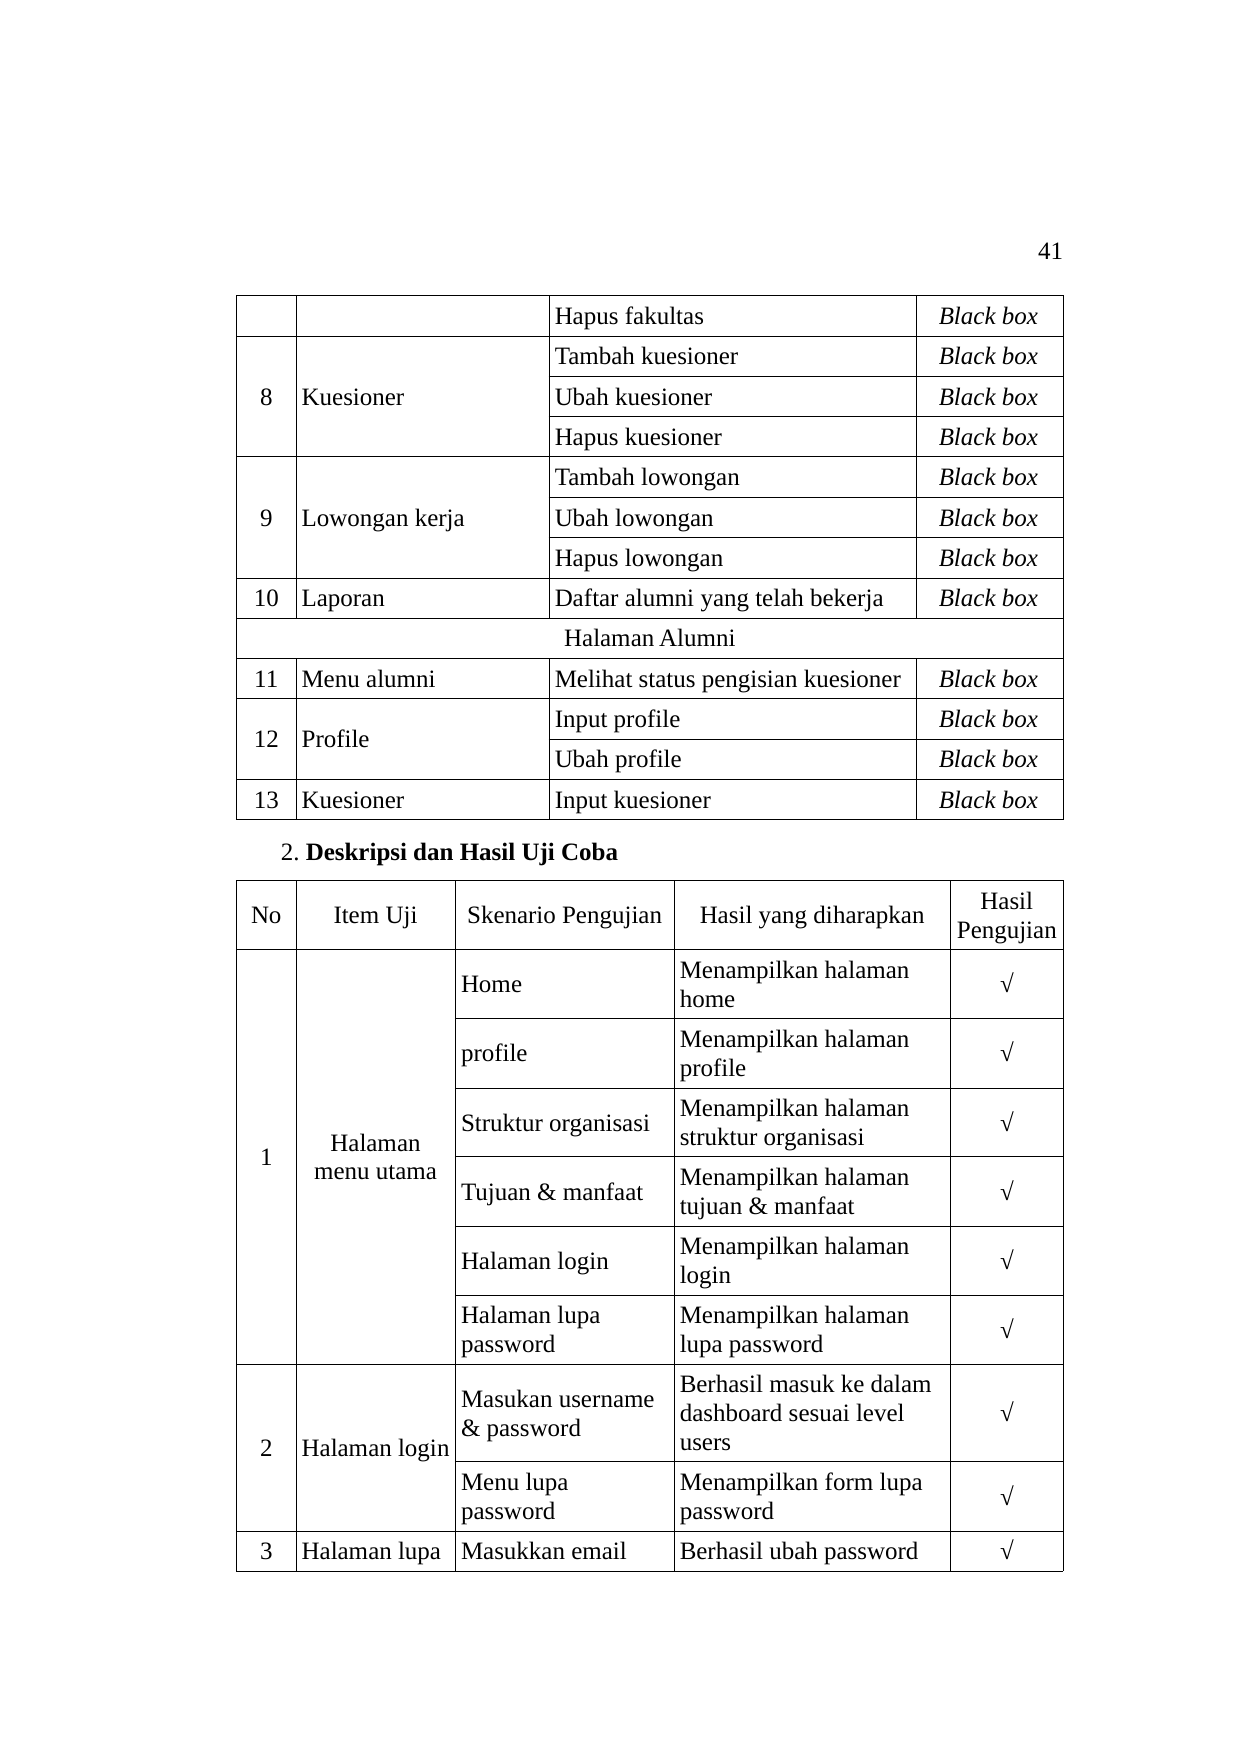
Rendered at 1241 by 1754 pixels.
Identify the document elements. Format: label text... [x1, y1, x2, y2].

table_cell Masukan username & password [456, 1365, 674, 1461]
table_cell 13 [237, 780, 296, 819]
table_cell 11 [237, 659, 296, 698]
table_cell 1 [237, 950, 296, 1364]
table_cell 8 [237, 337, 296, 456]
table_cell Menampilkan form lupa password [675, 1462, 950, 1531]
table_cell Ubah lowongan [550, 498, 916, 537]
table_cell Black box [917, 337, 1063, 376]
table_header Item Uji [297, 881, 455, 949]
table_cell Ubah kuesioner [550, 377, 916, 416]
table_cell Black box [917, 498, 1063, 537]
table_cell Masukkan email [456, 1532, 674, 1571]
table_cell 10 [237, 579, 296, 618]
table_header No [237, 881, 296, 949]
table_cell Input kuesioner [550, 780, 916, 819]
table_cell √ [951, 1296, 1063, 1364]
table_cell Black box [917, 457, 1063, 497]
table_cell 12 [237, 699, 296, 779]
table_cell 9 [237, 457, 296, 577]
table_cell Halaman login [297, 1365, 455, 1531]
table_cell Black box [917, 417, 1063, 456]
table_cell profile [456, 1019, 674, 1087]
table_cell Halaman lupa password [456, 1296, 674, 1364]
table_cell √ [951, 1365, 1063, 1461]
table_cell Black box [917, 780, 1063, 819]
table_cell Input profile [550, 699, 916, 739]
table_cell Black box [917, 659, 1063, 698]
table_cell Berhasil ubah password [675, 1532, 950, 1571]
table_cell Menampilkan halaman lupa password [675, 1296, 950, 1364]
table_cell Menampilkan halaman login [675, 1227, 950, 1294]
table_cell Menampilkan halaman profile [675, 1019, 950, 1087]
table_cell Menampilkan halaman tujuan & manfaat [675, 1157, 950, 1226]
list 2. Deskripsi dan Hasil Uji Coba [236, 837, 1063, 866]
table_cell Tambah lowongan [550, 457, 916, 497]
table_cell Kuesioner [297, 780, 549, 819]
table_cell 3 [237, 1532, 296, 1571]
table_cell Menu alumni [297, 659, 549, 698]
table_cell Laporan [297, 579, 549, 618]
table_cell Menampilkan halaman home [675, 950, 950, 1018]
table_cell Black box [917, 699, 1063, 739]
table_cell Menampilkan halaman struktur organisasi [675, 1089, 950, 1156]
table_cell Hapus kuesioner [550, 417, 916, 456]
table_cell √ [951, 1227, 1063, 1294]
table_header Hasil yang diharapkan [675, 881, 950, 949]
table_cell √ [951, 950, 1063, 1018]
table_cell √ [951, 1157, 1063, 1226]
table_cell Black box [917, 740, 1063, 779]
table_cell Kuesioner [297, 337, 549, 456]
table_cell Hapus fakultas [550, 296, 916, 336]
table_cell [297, 296, 549, 336]
table_cell Home [456, 950, 674, 1018]
table_cell [237, 296, 296, 336]
table_header Skenario Pengujian [456, 881, 674, 949]
table_cell Tambah kuesioner [550, 337, 916, 376]
table_cell Ubah profile [550, 740, 916, 779]
table_header Hasil Pengujian [951, 881, 1063, 949]
table_cell Black box [917, 538, 1063, 577]
table_cell Melihat status pengisian kuesioner [550, 659, 916, 698]
table_cell Menu lupa password [456, 1462, 674, 1531]
table_cell Halaman lupa [297, 1532, 455, 1571]
table_cell Profile [297, 699, 549, 779]
table_cell Halaman login [456, 1227, 674, 1294]
table_cell Berhasil masuk ke dalam dashboard sesuai level users [675, 1365, 950, 1461]
table_cell √ [951, 1089, 1063, 1156]
table_cell Lowongan kerja [297, 457, 549, 577]
table_cell Struktur organisasi [456, 1089, 674, 1156]
table_cell Tujuan & manfaat [456, 1157, 674, 1226]
table_cell √ [951, 1462, 1063, 1531]
table_cell Black box [917, 377, 1063, 416]
table_cell Halaman menu utama [297, 950, 455, 1364]
table_cell √ [951, 1532, 1063, 1571]
table_cell Hapus lowongan [550, 538, 916, 577]
table_cell Halaman Alumni [237, 619, 1063, 658]
table_cell Black box [917, 296, 1063, 336]
table_cell Black box [917, 579, 1063, 618]
table_cell Daftar alumni yang telah bekerja [550, 579, 916, 618]
table_cell √ [951, 1019, 1063, 1087]
table_cell 2 [237, 1365, 296, 1531]
